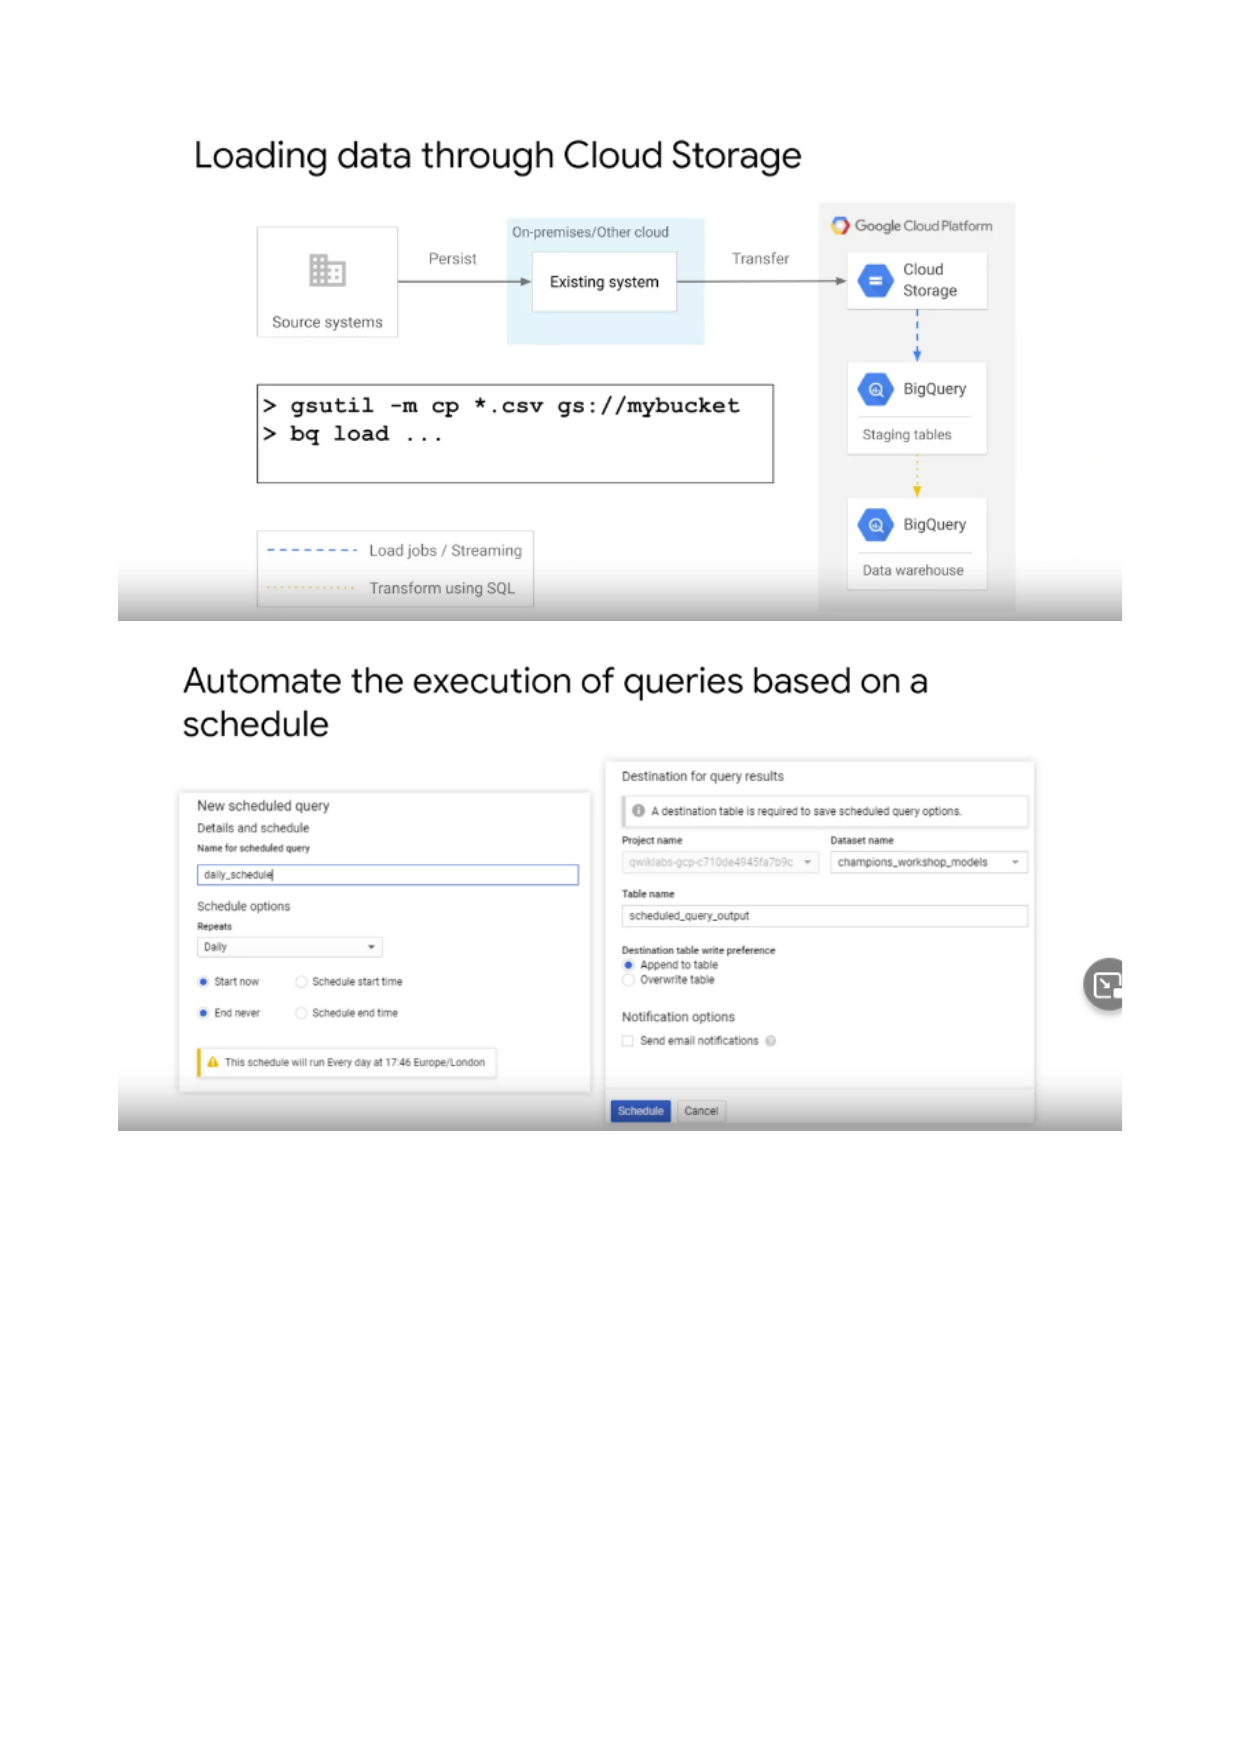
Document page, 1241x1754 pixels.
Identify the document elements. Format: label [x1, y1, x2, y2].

picture [118, 649, 1123, 1131]
picture [118, 118, 1123, 621]
